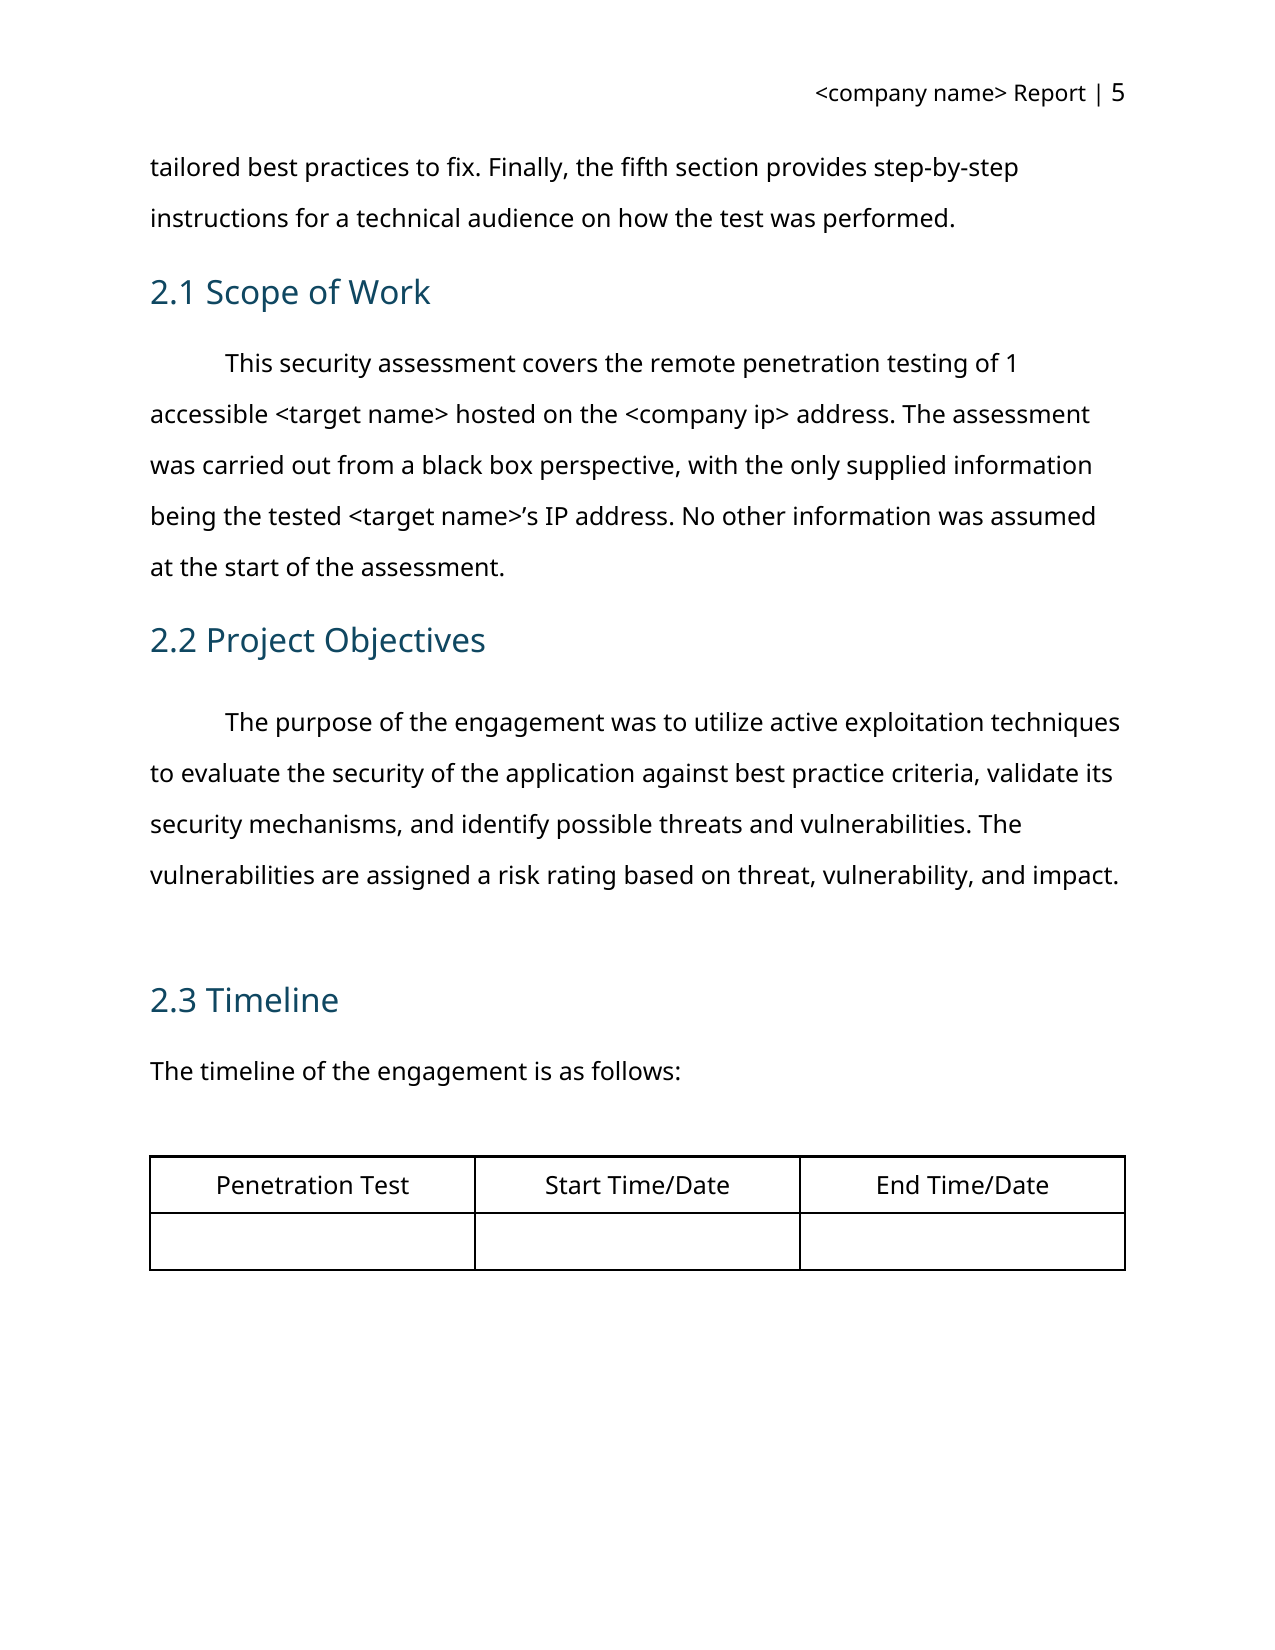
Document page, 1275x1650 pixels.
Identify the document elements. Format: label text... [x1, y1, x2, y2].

text The purpose of the engagement was to utilize active exploitation techniques to evaluate the security of the application against best practice criteria, validate its security mechanisms, and identify possible threats and vulnerabilities. The vulnerabilities are assigned a risk rating based on threat, vulnerability, and impact. [150, 705, 1125, 892]
table_header End Time/Date [801, 1158, 1124, 1212]
text This security assessment covers the remote penetration testing of 1 accessible <target name> hosted on the <company ip> address. The assessment was carried out from a black box perspective, with the only supplied information being the tested <target name>’s IP address. No other information was assumed at the start of the assessment. [150, 345, 1125, 583]
table_cell [476, 1214, 799, 1269]
text The timeline of the engagement is as follows: [150, 1053, 1125, 1087]
subtitle 2.1 Scope of Work [150, 269, 1125, 314]
subtitle 2.2 Project Objectives [150, 617, 1125, 662]
table_header Penetration Test [151, 1158, 474, 1212]
subtitle 2.3 Timeline [150, 977, 1125, 1022]
table_cell [151, 1214, 474, 1269]
table_header Start Time/Date [476, 1158, 799, 1212]
text tailored best practices to fix. Finally, the fifth section provides step-by-step instructions for a technical audience on how the test was performed. [150, 150, 1125, 235]
table_cell [801, 1214, 1124, 1269]
